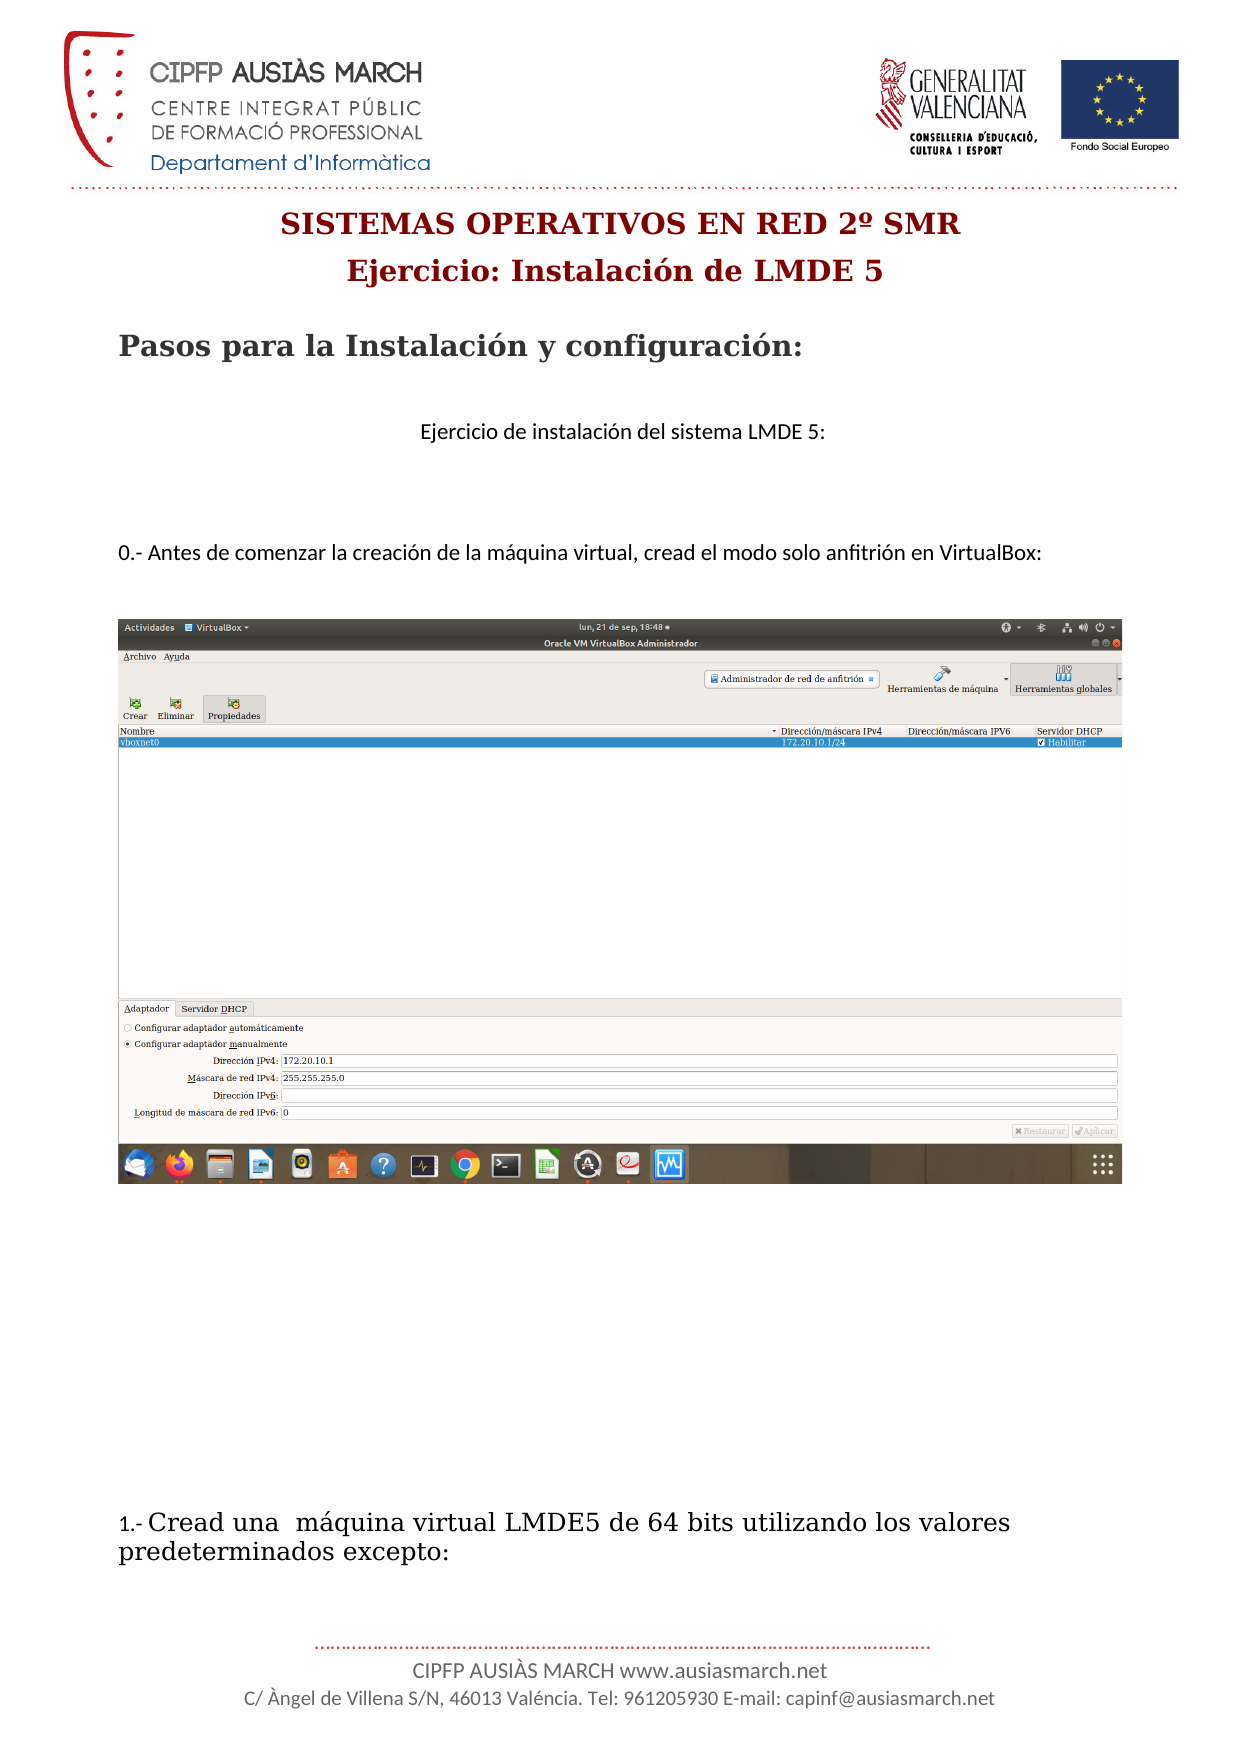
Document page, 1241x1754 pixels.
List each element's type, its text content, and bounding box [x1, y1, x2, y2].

text Ejercicio: Instalación de LMDE 5 [118, 253, 1122, 288]
text 0.- Antes de comenzar la creación de la máquina virtual, cread el modo solo anfitrión en VirtualBox: [118, 538, 1122, 566]
picture [118, 619, 1123, 1184]
text SISTEMAS OPERATIVOS EN RED 2º SMR [118, 207, 1122, 241]
text Ejercicio de instalación del sistema LMDE 5: [118, 417, 1122, 445]
text 1.- Cread una máquina virtual LMDE5 de 64 bits utilizando los valores predeterminados excepto: [118, 1508, 1122, 1567]
picture [57, 25, 1185, 194]
text Pasos para la Instalación y configuración: [118, 300, 1122, 364]
